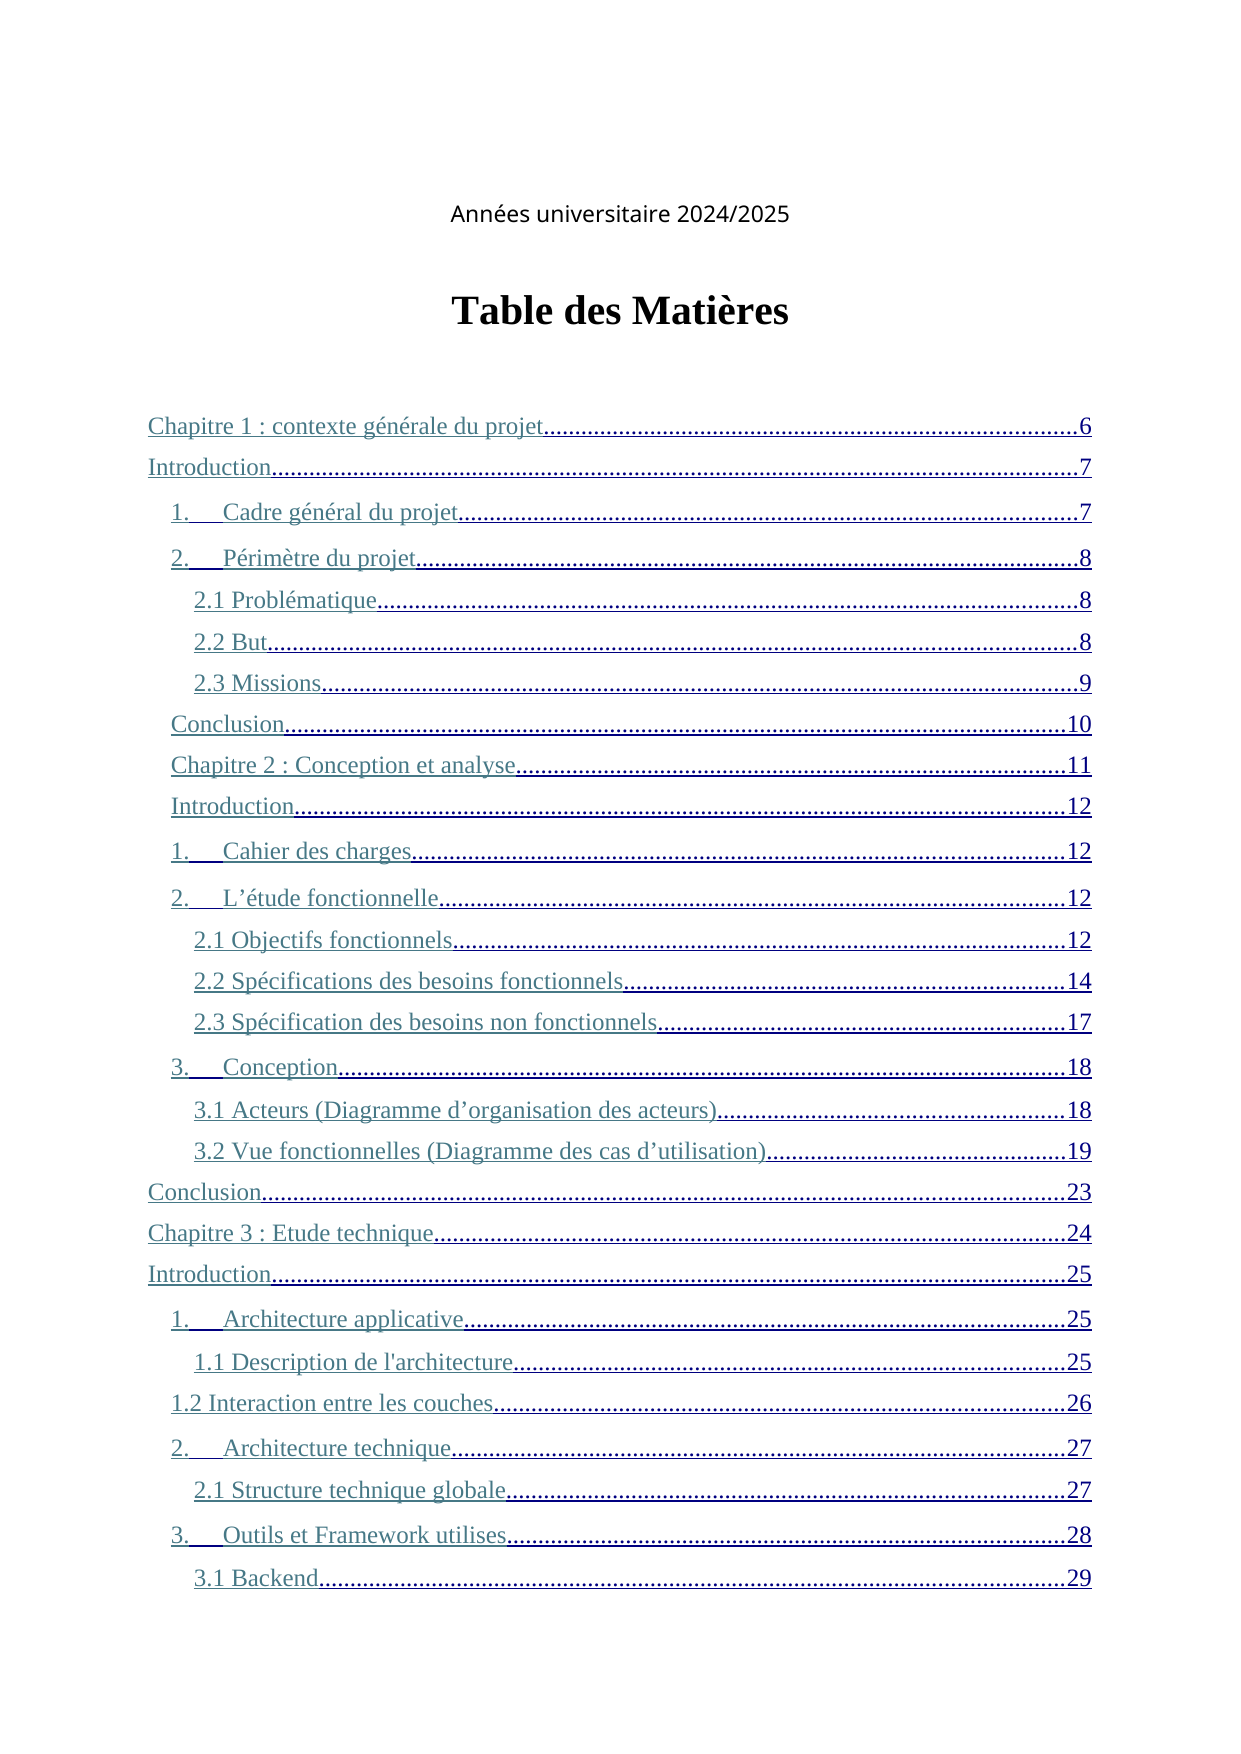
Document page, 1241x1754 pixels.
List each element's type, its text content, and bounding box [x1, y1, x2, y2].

text Introduction 7 [148, 452, 1093, 481]
text Chapitre 3 : Etude technique 24 [148, 1218, 1093, 1247]
text 2.2 Spécifications des besoins fonctionnels 14 [193, 966, 1093, 995]
text Années universitaire 2024/2025 [148, 198, 1093, 229]
text 2.3 Missions 9 [193, 668, 1093, 697]
text 3. Outils et Framework utilises 28 [171, 1516, 1093, 1550]
text Conclusion 10 [171, 709, 1093, 738]
text 1. Cadre général du projet 7 [171, 493, 1093, 527]
text Introduction 12 [171, 791, 1093, 820]
text 3. Conception 18 [171, 1048, 1093, 1082]
text 2.1 Problématique 8 [193, 586, 1093, 614]
text 2.1 Structure technique globale 27 [193, 1475, 1093, 1504]
text 3.1 Acteurs (Diagramme d’organisation des acteurs) 18 [193, 1095, 1093, 1123]
text 1.2 Interaction entre les couches 26 [171, 1388, 1093, 1417]
text Introduction 25 [148, 1259, 1093, 1288]
text 1. Architecture applicative 25 [171, 1300, 1093, 1334]
text Chapitre 1 : contexte générale du projet 6 [148, 411, 1093, 439]
text 3.2 Vue fonctionnelles (Diagramme des cas d’utilisation) 19 [193, 1136, 1093, 1164]
text 2. L’étude fonctionnelle 12 [171, 879, 1093, 912]
text 1.1 Description de l'architecture 25 [193, 1347, 1093, 1375]
text 2.2 But 8 [193, 627, 1093, 656]
text 3.1 Backend 29 [193, 1563, 1093, 1591]
text Conclusion 23 [148, 1177, 1093, 1206]
text 2.1 Objectifs fonctionnels 12 [193, 925, 1093, 954]
text 2. Périmètre du projet 8 [171, 539, 1093, 573]
text 1. Cahier des charges 12 [171, 832, 1093, 866]
text Chapitre 2 : Conception et analyse 11 [171, 750, 1093, 779]
text 2.3 Spécification des besoins non fonctionnels 17 [193, 1007, 1093, 1036]
subtitle Table des Matières [148, 285, 1093, 333]
text 2. Architecture technique 27 [171, 1429, 1093, 1462]
